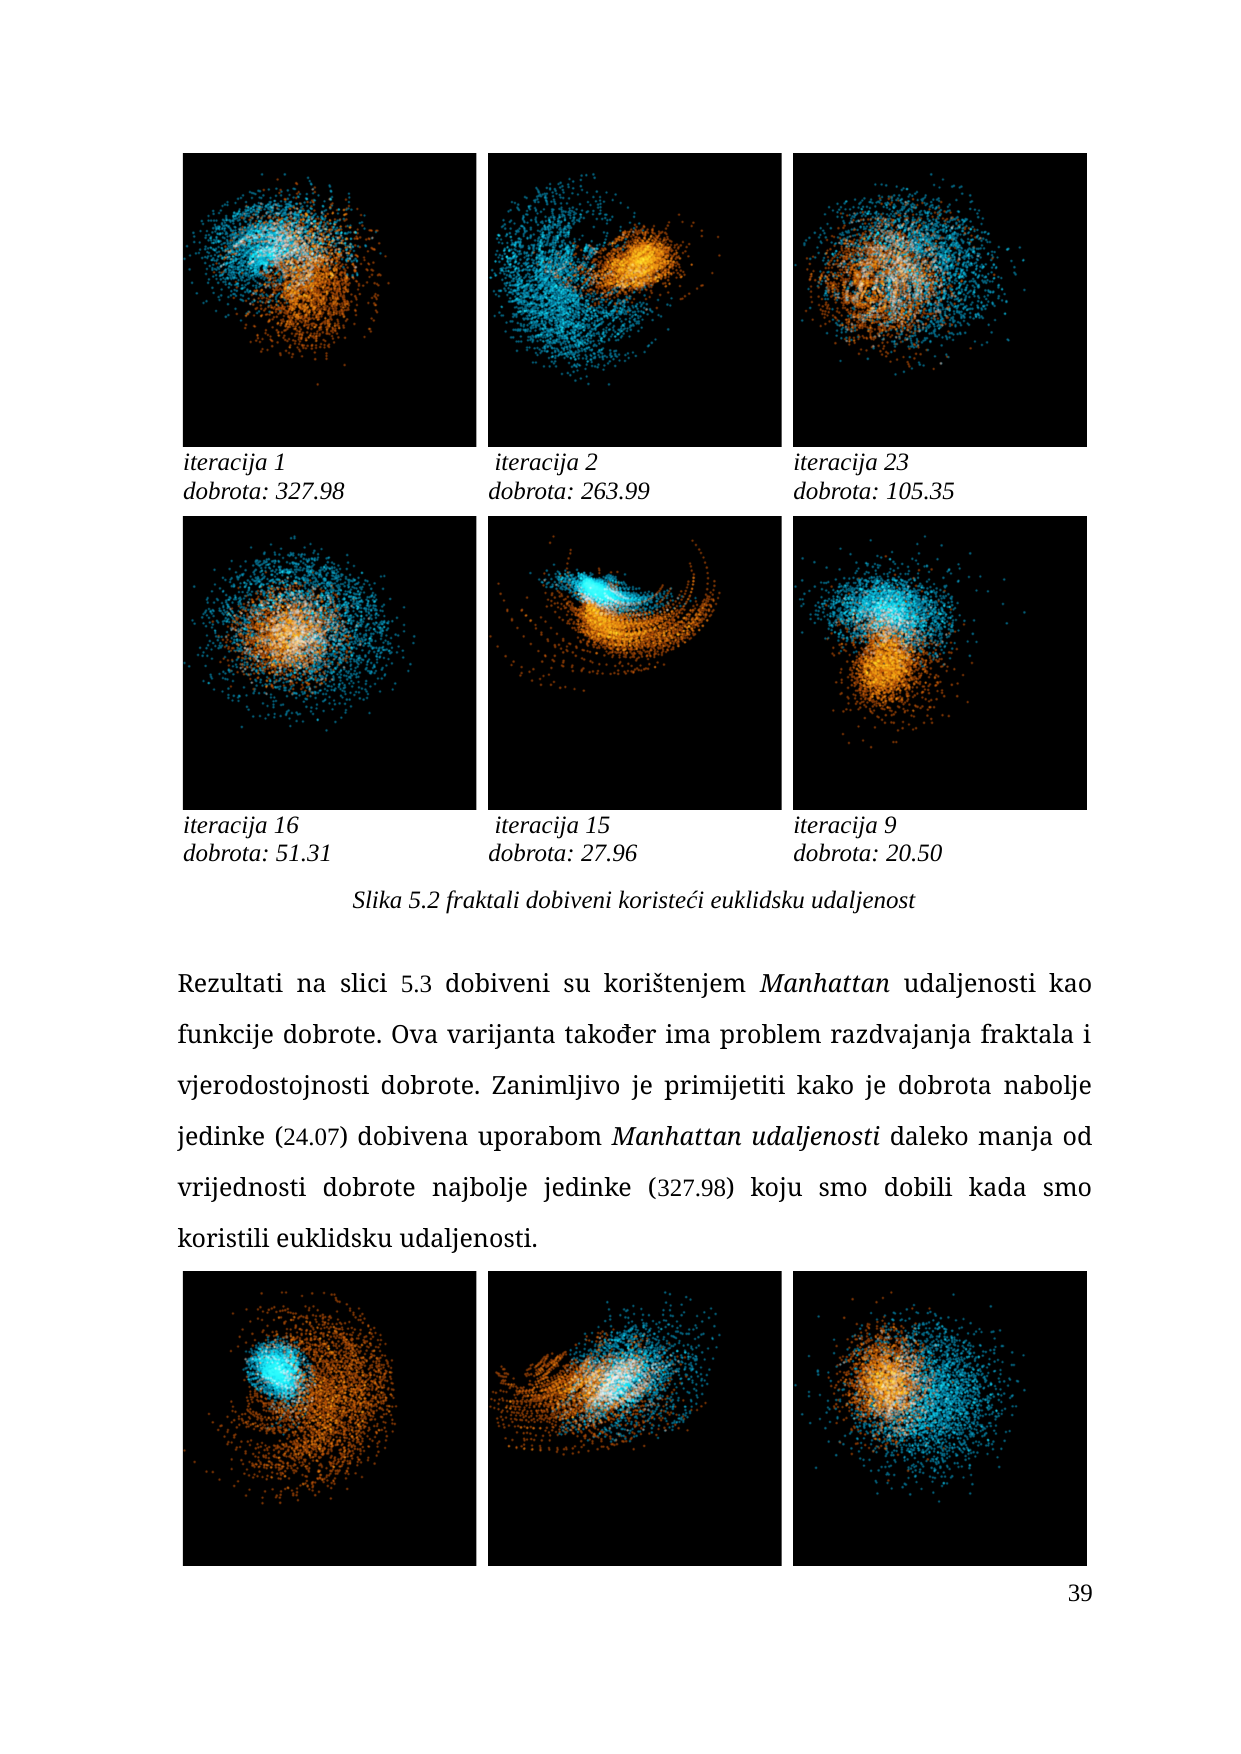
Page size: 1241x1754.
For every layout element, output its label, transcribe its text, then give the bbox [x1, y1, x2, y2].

picture [182, 516, 477, 810]
table_header iteracija 1 dobrota: 327.98 [177, 148, 482, 510]
picture [488, 1271, 782, 1566]
table_header iteracija 2 dobrota: 263.99 [482, 148, 787, 510]
picture [793, 516, 1087, 810]
picture [793, 153, 1087, 447]
text Slika 5.2 fraktali dobiveni koristeći euklidsku udaljenost [177, 885, 1093, 914]
table_cell iteracija 15 dobrota: 27.96 [482, 510, 787, 873]
table_cell iteracija 16 dobrota: 51.31 [177, 510, 482, 873]
table_header iteracija 23 dobrota: 105.35 [788, 148, 1093, 510]
table_cell iteracija 9 dobrota: 20.50 [788, 510, 1093, 873]
picture [488, 516, 782, 810]
picture [793, 1271, 1087, 1566]
text Rezultati na slici 5.3 dobiveni su korištenjem Manhattan udaljenosti kao funkcije dobrote. Ova varijanta također ima problem razdvajanja fraktala i vjerodostojnosti dobrote. Zanimljivo je primijetiti kako je dobrota nabolje jedinke (24.07) dobivena uporabom Manhattan udaljenosti daleko manja od vrijednosti dobrote najbolje jedinke (327.98) koju smo dobili kada smo koristili euklidsku udaljenosti. [177, 965, 1093, 1254]
picture [182, 1271, 477, 1566]
picture [182, 153, 477, 447]
picture [488, 153, 782, 447]
